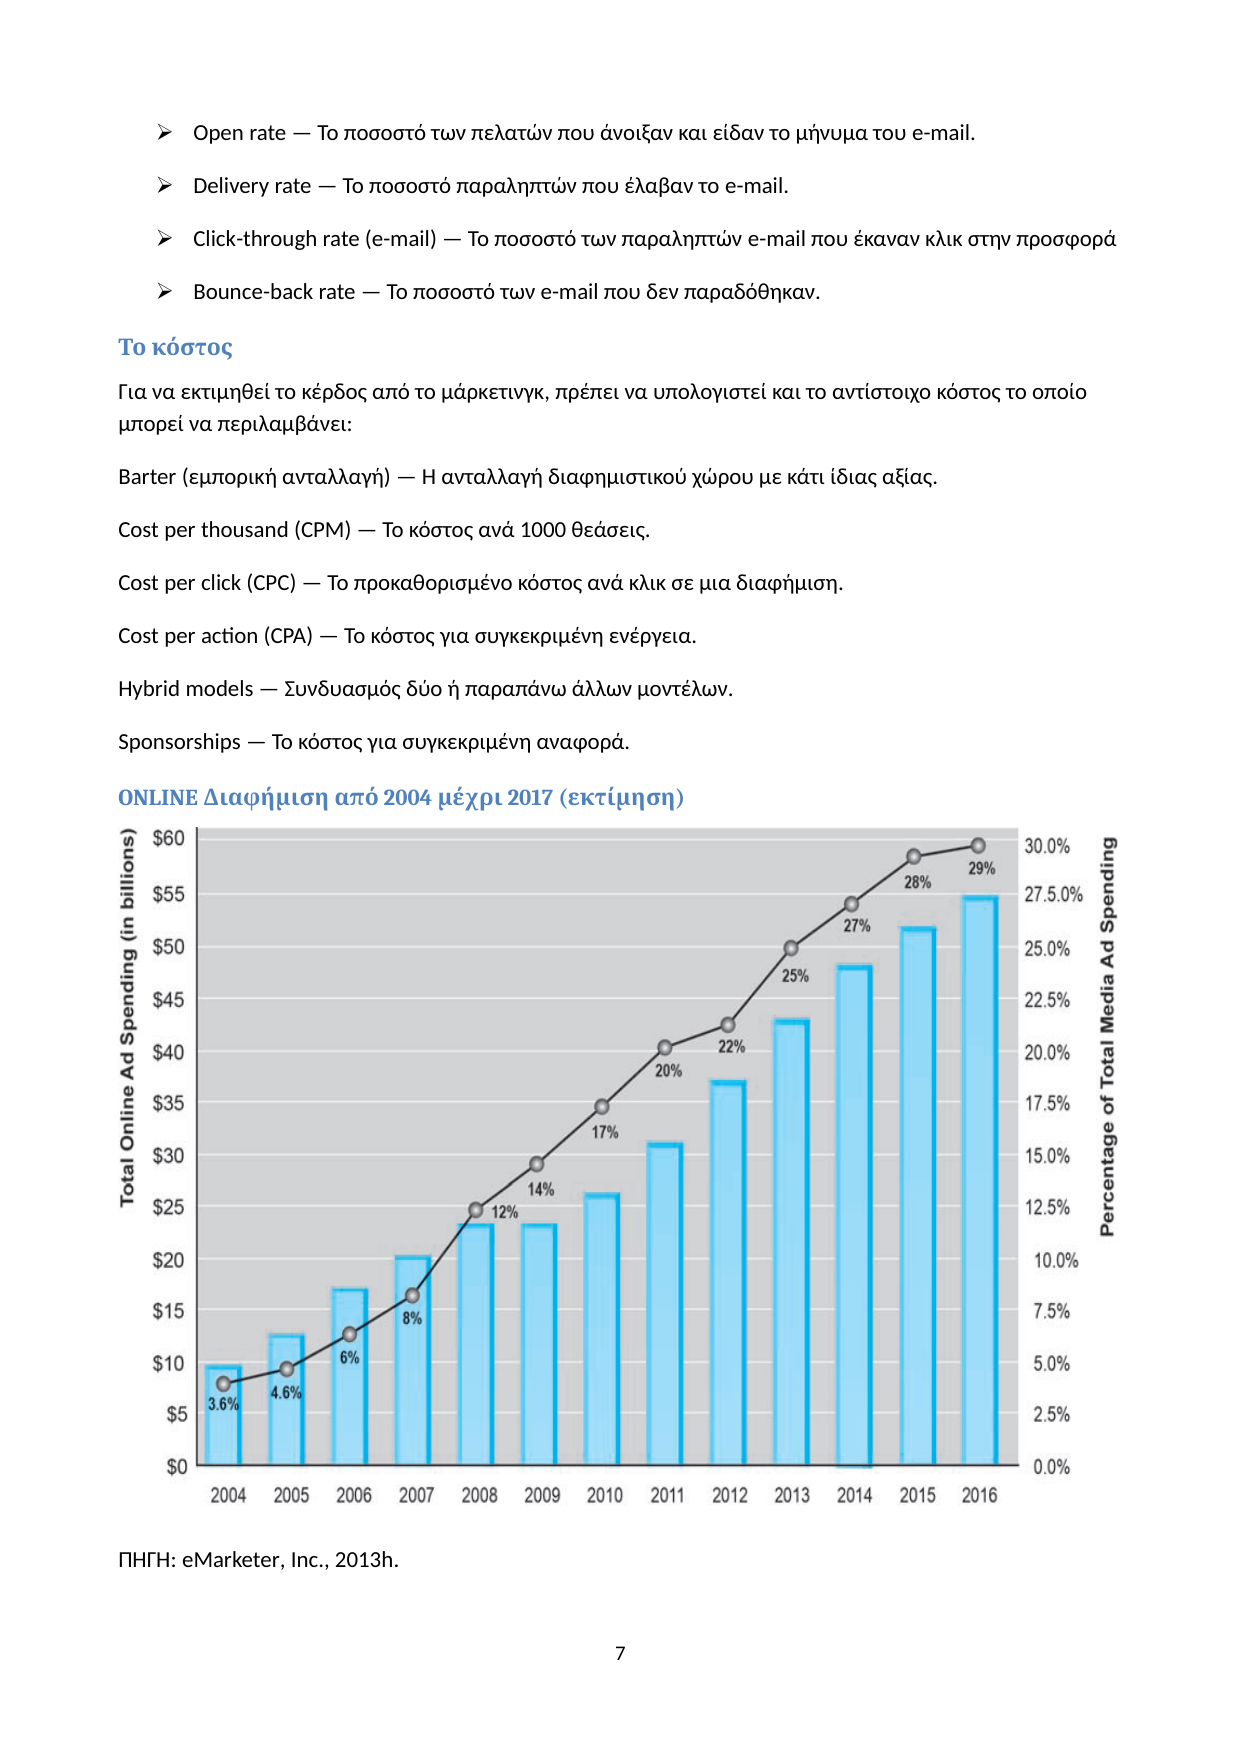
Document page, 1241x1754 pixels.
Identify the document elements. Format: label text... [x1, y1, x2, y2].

subtitle Το κόστος [118, 334, 1122, 361]
text Cost per thousand (CPM) — Το κόστος ανά 1000 θεάσεις. [118, 515, 1122, 543]
text Για να εκτιμηθεί το κέρδος από το μάρκετινγκ, πρέπει να υπολογιστεί και το αντίστοιχο κόστος το οποίο μπορεί να περιλαμβάνει: [118, 377, 1122, 437]
text Sponsorships — Το κόστος για συγκεκριμένη αναφορά. [118, 727, 1122, 755]
list Bounce-back rate — Το ποσοστό των e-mail που δεν παραδόθηκαν. [156, 277, 1122, 305]
text Cost per action (CPA) — Το κόστος για συγκεκριμένη ενέργεια. [118, 621, 1122, 649]
list Delivery rate — Το ποσοστό παραληπτών που έλαβαν το e-mail. [156, 171, 1122, 199]
text Hybrid models — Συνδυασμός δύο ή παραπάνω άλλων μοντέλων. [118, 674, 1122, 702]
text Barter (εμπορική ανταλλαγή) — Η ανταλλαγή διαφημιστικού χώρου με κάτι ίδιας αξίας. [118, 462, 1122, 490]
subtitle ONLINE Διαφήμιση από 2004 μέχρι 2017 (εκτίμηση) [118, 784, 1122, 811]
text Cost per click (CPC) — Το προκαθορισμένο κόστος ανά κλικ σε μια διαφήμιση. [118, 568, 1122, 596]
text ΠΗΓΗ: eMarketer, Inc., 2013h. [118, 1545, 1122, 1573]
list Open rate — Το ποσοστό των πελατών που άνοιξαν και είδαν το μήνυμα του e-mail. [156, 118, 1122, 146]
list Click-through rate (e-mail) — Το ποσοστό των παραληπτών e-mail που έκαναν κλικ στην προσφορά [156, 224, 1122, 252]
